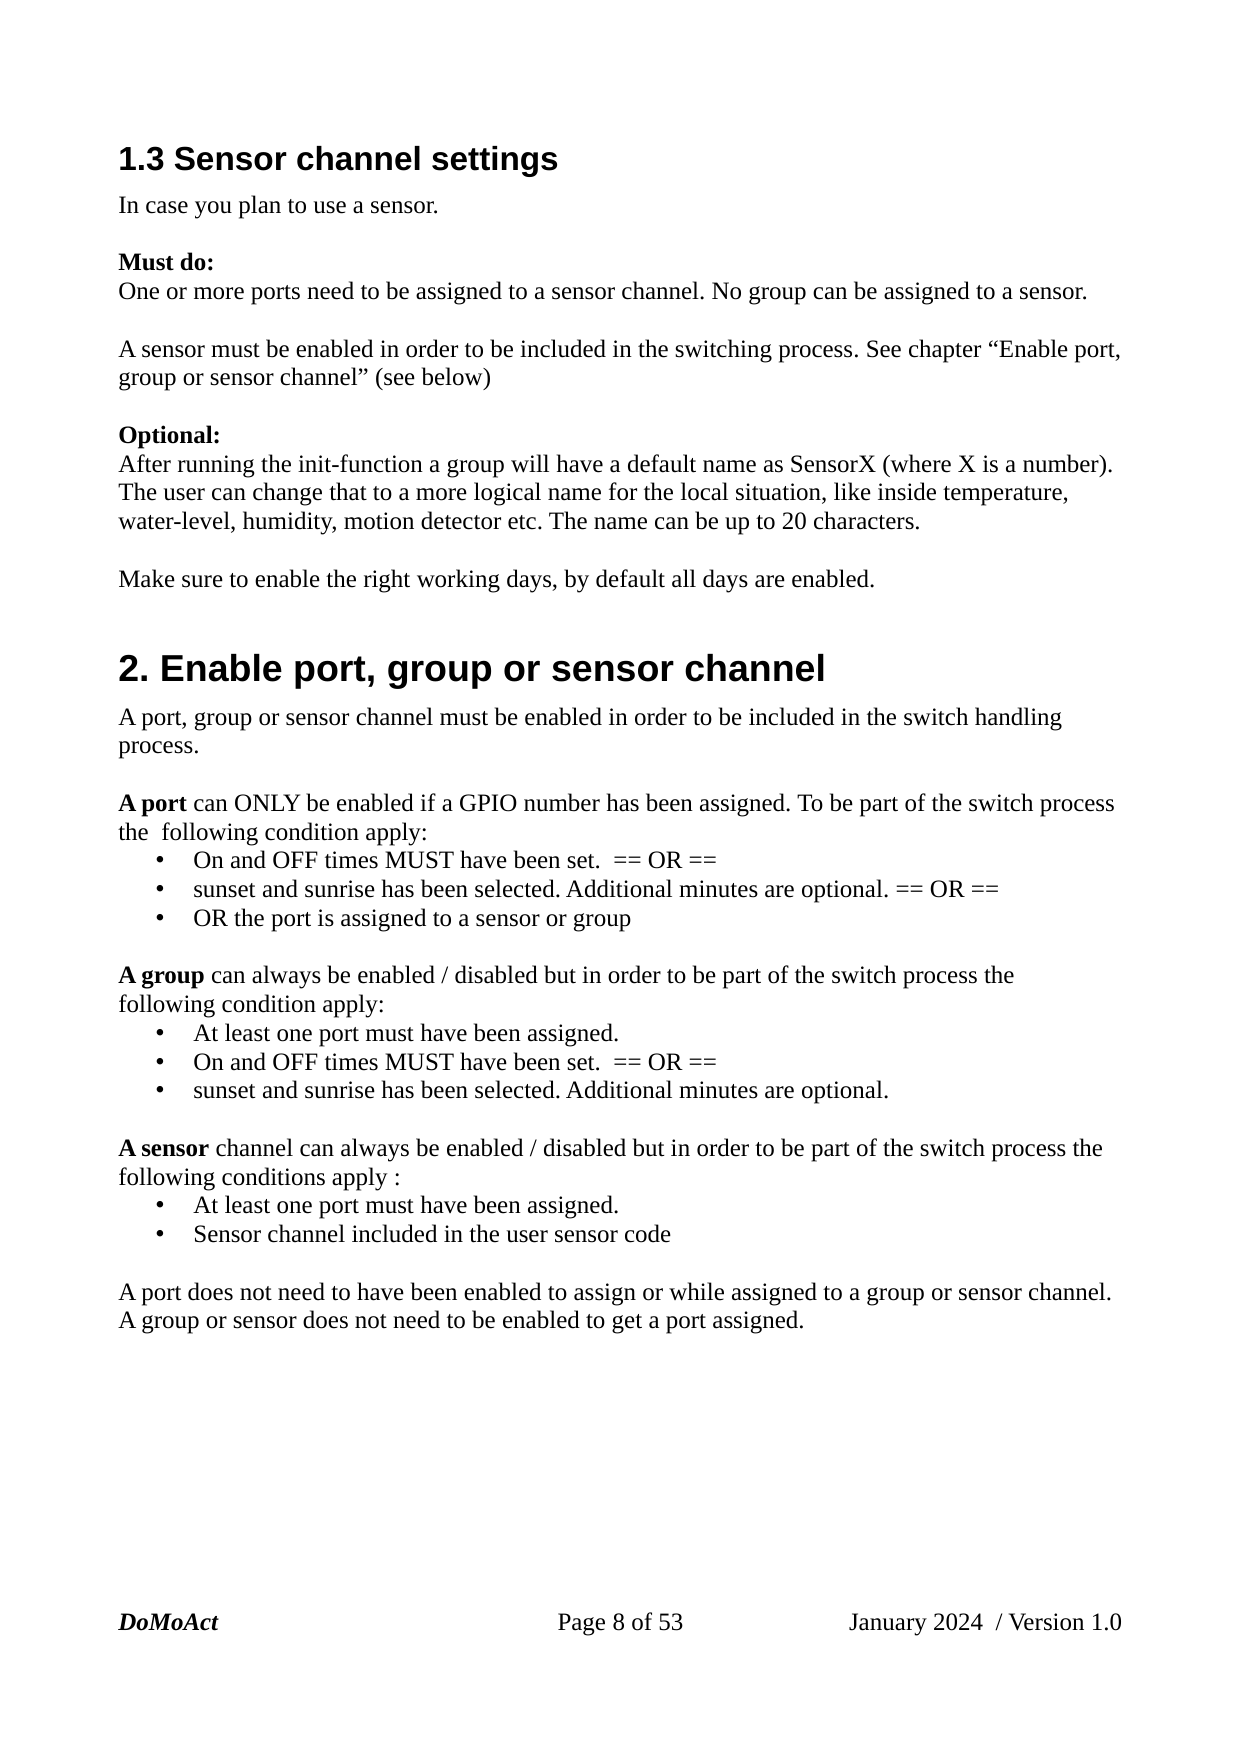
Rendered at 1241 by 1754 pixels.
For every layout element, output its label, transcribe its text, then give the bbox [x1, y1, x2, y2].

subtitle 1.3 Sensor channel settings [118, 139, 1122, 177]
text A port can ONLY be enabled if a GPIO number has been assigned. To be part of the switch process the following condition apply: [118, 788, 1122, 846]
list At least one port must have been assigned. [156, 1018, 1122, 1047]
list OR the port is assigned to a sensor or group [156, 903, 1122, 932]
text In case you plan to use a sensor. [118, 190, 1122, 219]
text A port does not need to have been enabled to assign or while assigned to a group or sensor channel. A group or sensor does not need to be enabled to get a port assigned. [118, 1277, 1122, 1334]
list sunset and sunrise has been selected. Additional minutes are optional. [156, 1076, 1122, 1104]
text Optional: [118, 420, 1122, 449]
subtitle 2. Enable port, group or sensor channel [118, 646, 1122, 689]
text A sensor channel can always be enabled / disabled but in order to be part of the switch process the following conditions apply : [118, 1133, 1122, 1191]
text A sensor must be enabled in order to be included in the switching process. See chapter “Enable port, group or sensor channel” (see below) [118, 334, 1122, 391]
text Make sure to enable the right working days, by default all days are enabled. [118, 564, 1122, 592]
text A port, group or sensor channel must be enabled in order to be included in the switch handling process. [118, 702, 1122, 759]
text After running the init-function a group will have a default name as SensorX (where X is a number). The user can change that to a more logical name for the local situation, like inside temperature, water-level, humidity, motion detector etc. The name can be up to 20 characters. [118, 449, 1122, 535]
list On and OFF times MUST have been set. == OR == [156, 1047, 1122, 1076]
text A group can always be enabled / disabled but in order to be part of the switch process the following condition apply: [118, 961, 1122, 1018]
text One or more ports need to be assigned to a sensor channel. No group can be assigned to a sensor. [118, 276, 1122, 305]
list On and OFF times MUST have been set. == OR == [156, 846, 1122, 874]
list Sensor channel included in the user sensor code [156, 1219, 1122, 1248]
text Must do: [118, 247, 1122, 276]
list sunset and sunrise has been selected. Additional minutes are optional. == OR == [156, 874, 1122, 903]
list At least one port must have been assigned. [156, 1191, 1122, 1219]
